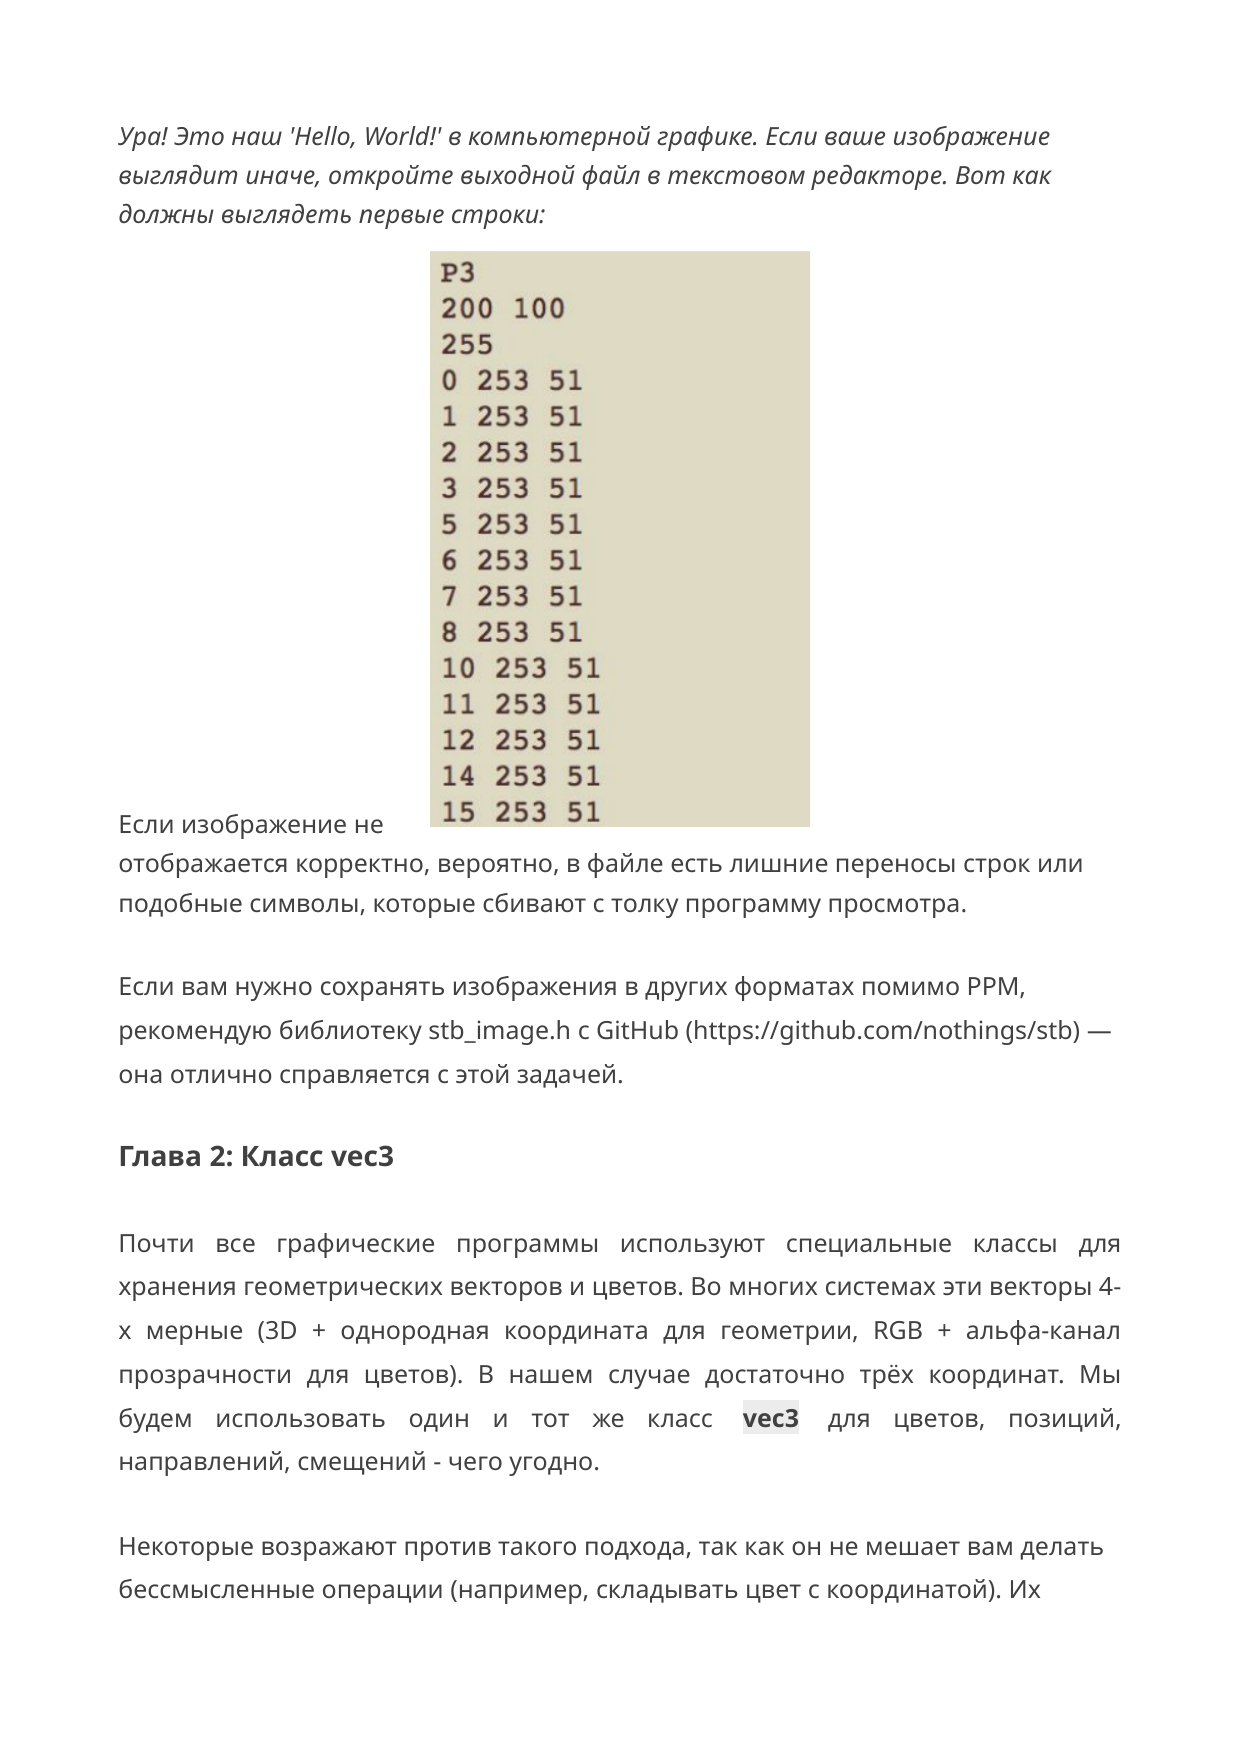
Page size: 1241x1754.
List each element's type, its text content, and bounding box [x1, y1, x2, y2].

text Почти все графические программы используют специальные классы для хранения геометрических векторов и цветов. Во многих системах эти векторы 4-x мерные (3D + однородная координата для геометрии, RGB + альфа-канал прозрачности для цветов). В нашем случае достаточно трёх координат. Мы будем использовать один и тот же класс vec3 для цветов, позиций, направлений, смещений - чего угодно. [118, 1216, 1122, 1478]
picture [430, 250, 811, 827]
subtitle Глава 2: Класс vec3 [118, 1131, 1122, 1175]
text Ура! Это наш 'Hello, World!' в компьютерной графике. Если ваше изображение выглядит иначе, откройте выходной файл в текстовом редакторе. Вот как должны выглядеть первые строки: [118, 118, 1122, 231]
text Некоторые возражают против такого подхода, так как он не мешает вам делать бессмысленные операции (например, складывать цвет с координатой). Их [118, 1519, 1122, 1606]
text Если изображение не отображается корректно, вероятно, в файле есть лишние переносы строк или подобные символы, которые сбивают с толку программу просмотра. [118, 807, 1122, 919]
text Если вам нужно сохранять изображения в других форматах помимо PPM, рекомендую библиотеку stb_image.h с GitHub (https://github.com/nothings/stb) — она отлично справляется с этой задачей. [118, 959, 1122, 1091]
